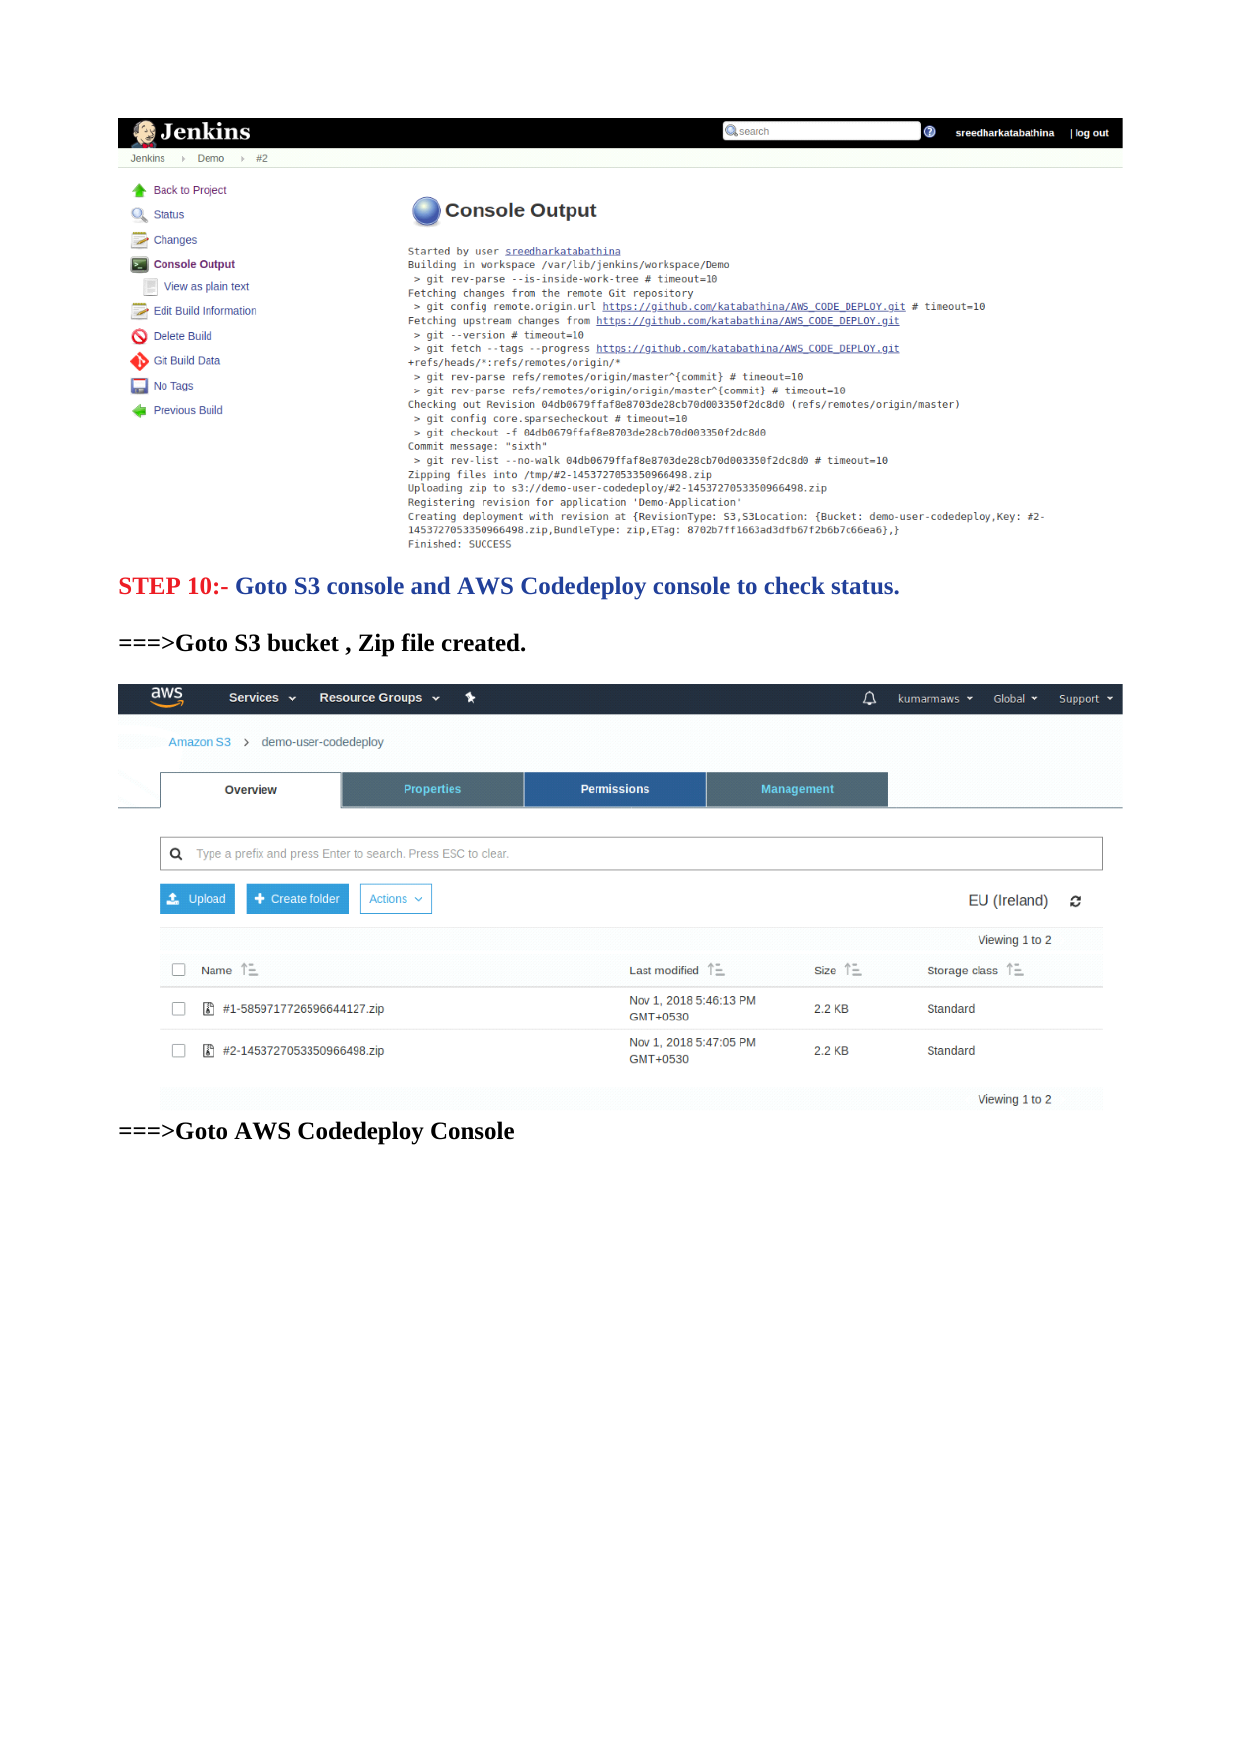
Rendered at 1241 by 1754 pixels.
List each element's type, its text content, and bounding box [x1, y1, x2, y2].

text ===>Goto S3 bucket , Zip file created. [118, 628, 1122, 657]
text ===>Goto AWS Codedeploy Console [118, 1116, 1122, 1145]
text STEP 10:- Goto S3 console and AWS Codedeploy console to check status. [118, 572, 1122, 600]
